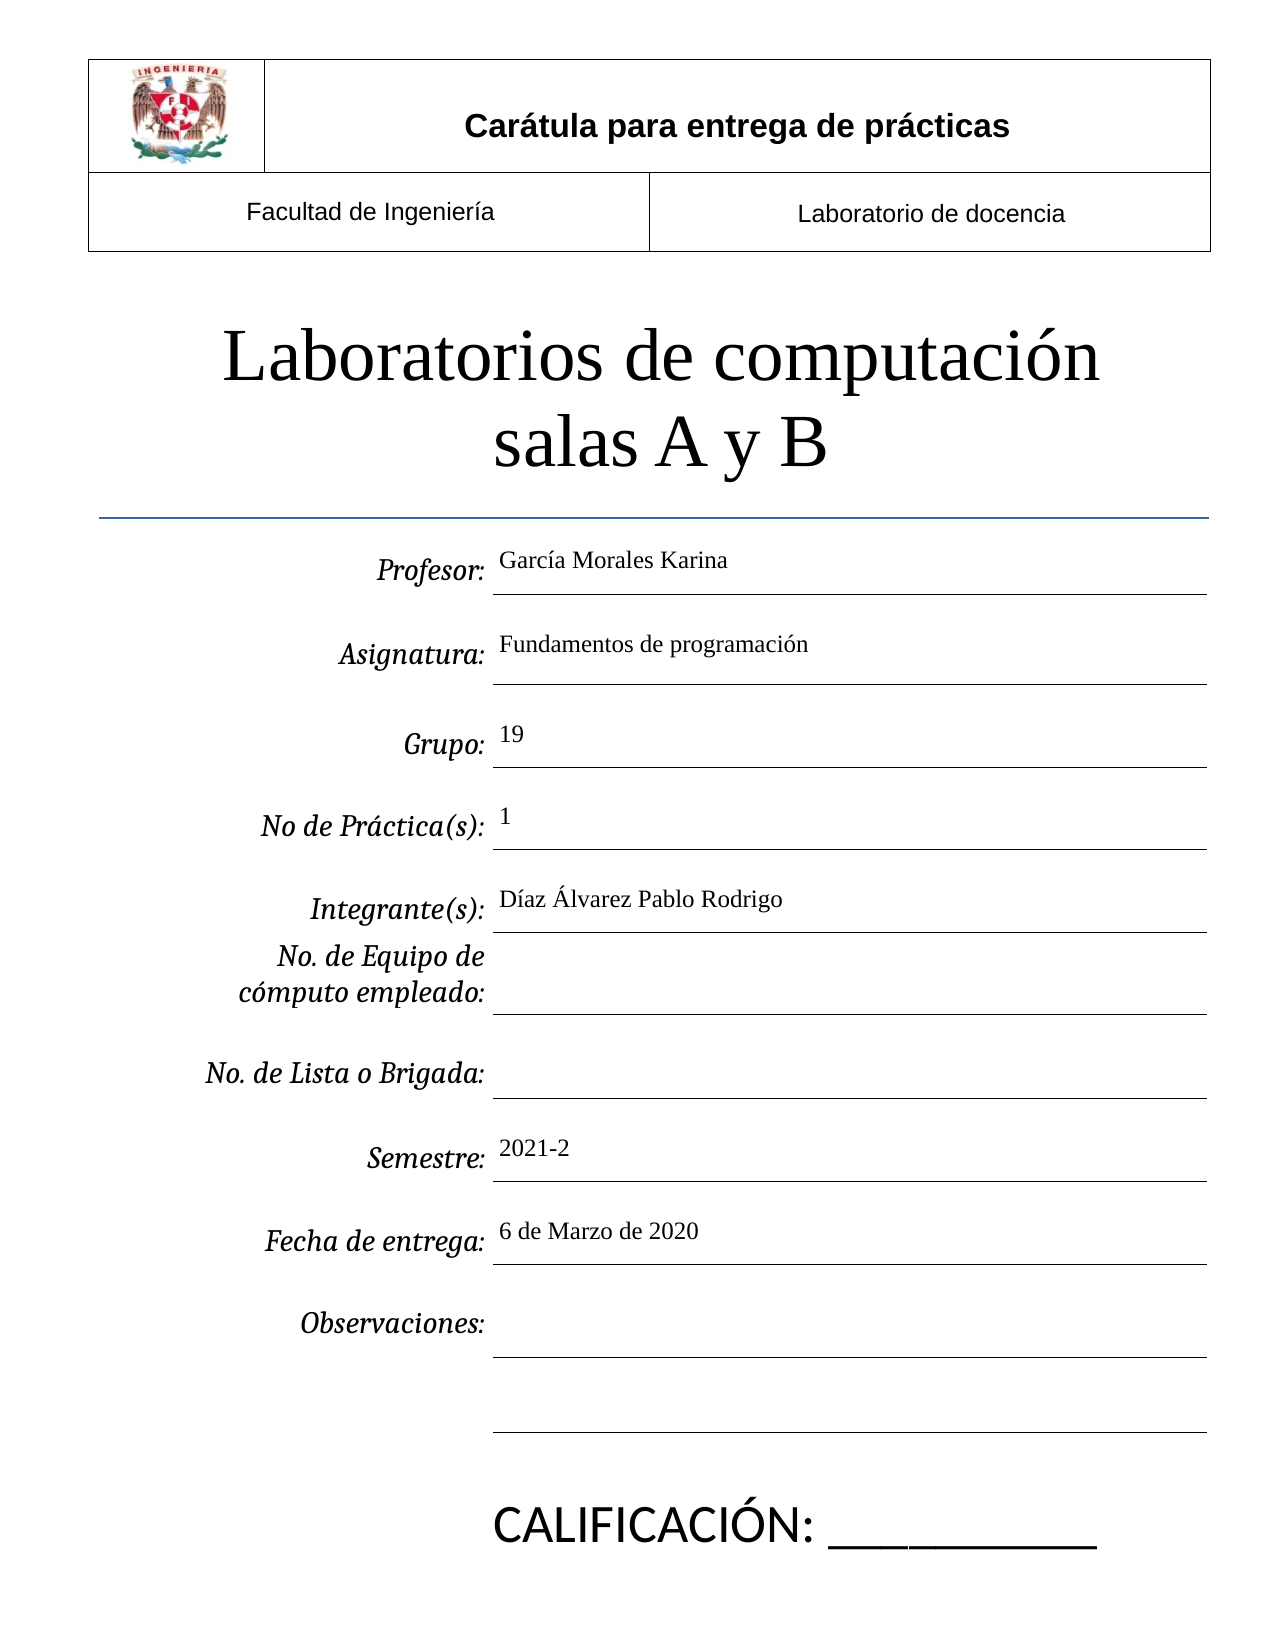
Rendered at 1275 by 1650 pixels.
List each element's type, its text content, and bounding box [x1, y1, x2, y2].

table_cell No. de Lista o Brigada: [118, 1014, 493, 1098]
table_cell Fecha de entrega: [118, 1181, 493, 1263]
table_cell [493, 1265, 1207, 1357]
table_cell Asignatura: [118, 594, 493, 684]
table_cell Integrante(s): [118, 849, 493, 932]
table_header [89, 60, 264, 172]
table_cell [493, 933, 1207, 1013]
table_cell Laboratorio de docencia [650, 173, 1210, 251]
table_cell 6 de Marzo de 2020 [493, 1182, 1207, 1263]
table_cell 19 [493, 685, 1207, 766]
table_cell 2021-2 [493, 1099, 1207, 1181]
table_cell Observaciones: [118, 1264, 493, 1357]
table_cell Semestre: [118, 1098, 493, 1181]
table_cell No de Práctica(s): [118, 766, 493, 849]
table_header [493, 511, 1207, 517]
table_cell No. de Equipo de cómputo empleado: [118, 932, 493, 1013]
table_cell Díaz Álvarez Pablo Rodrigo [493, 850, 1207, 932]
table_header [118, 511, 493, 517]
table_header García Morales Karina [493, 519, 1207, 594]
table_header Profesor: [118, 519, 493, 594]
table_cell 1 [493, 768, 1207, 849]
text Laboratorios de computación [118, 310, 1205, 396]
text CALIFICACIÓN: __________ [118, 1489, 1205, 1556]
table_cell Facultad de Ingeniería [89, 173, 649, 251]
table_cell [493, 1015, 1207, 1098]
table_cell [118, 1357, 493, 1432]
table_cell Fundamentos de programación [493, 595, 1207, 684]
text salas A y B [118, 396, 1205, 482]
table_header Carátula para entrega de prácticas [265, 60, 1210, 172]
table_cell Grupo: [118, 684, 493, 766]
table_cell [493, 1358, 1207, 1432]
